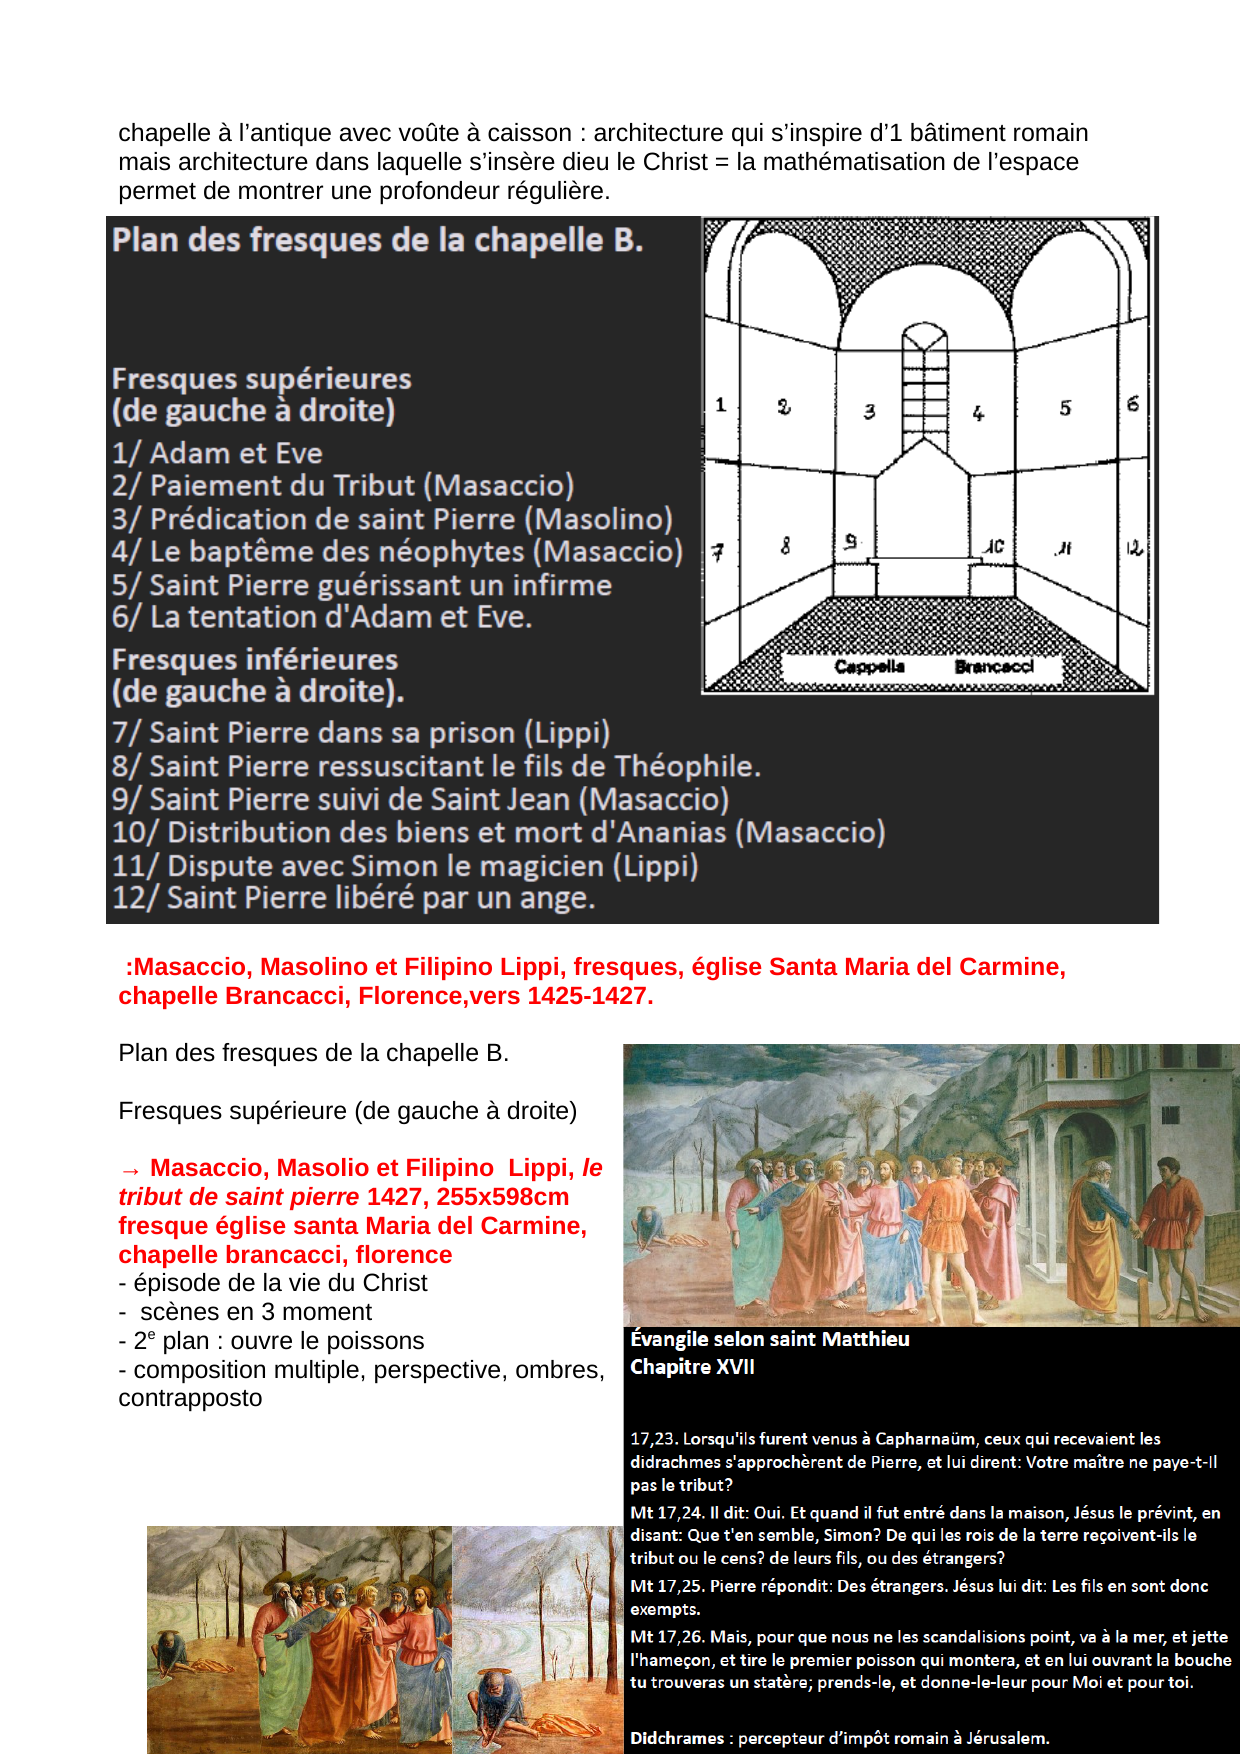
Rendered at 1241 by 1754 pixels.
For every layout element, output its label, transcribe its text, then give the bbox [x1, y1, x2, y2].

text - scènes en 3 moment [118, 1297, 623, 1326]
text :Masaccio, Masolino et Filipino Lippi, fresques, église Santa Maria del Carmine, chapelle Brancacci, Florence,vers 1425-1427. [118, 952, 1122, 1009]
picture [147, 1044, 1240, 1754]
text - composition multiple, perspective, ombres, contrapposto [118, 1354, 623, 1412]
text Plan des fresques de la chapelle B. [118, 1038, 1122, 1067]
text - 2e plan : ouvre le poissons [118, 1326, 623, 1354]
text - épisode de la vie du Christ [118, 1268, 623, 1297]
text chapelle à l’antique avec voûte à caisson : architecture qui s’inspire d’1 bâtiment romain mais architecture dans laquelle s’insère dieu le Christ = la mathématisation de l’espace permet de montrer une profondeur régulière. [118, 118, 1122, 204]
text → Masaccio, Masolio et Filipino Lippi, le tribut de saint pierre 1427, 255x598cm fresque église santa Maria del Carmine, chapelle brancacci, florence [118, 1153, 623, 1268]
picture [106, 216, 1160, 924]
text Fresques supérieure (de gauche à droite) [118, 1096, 623, 1124]
